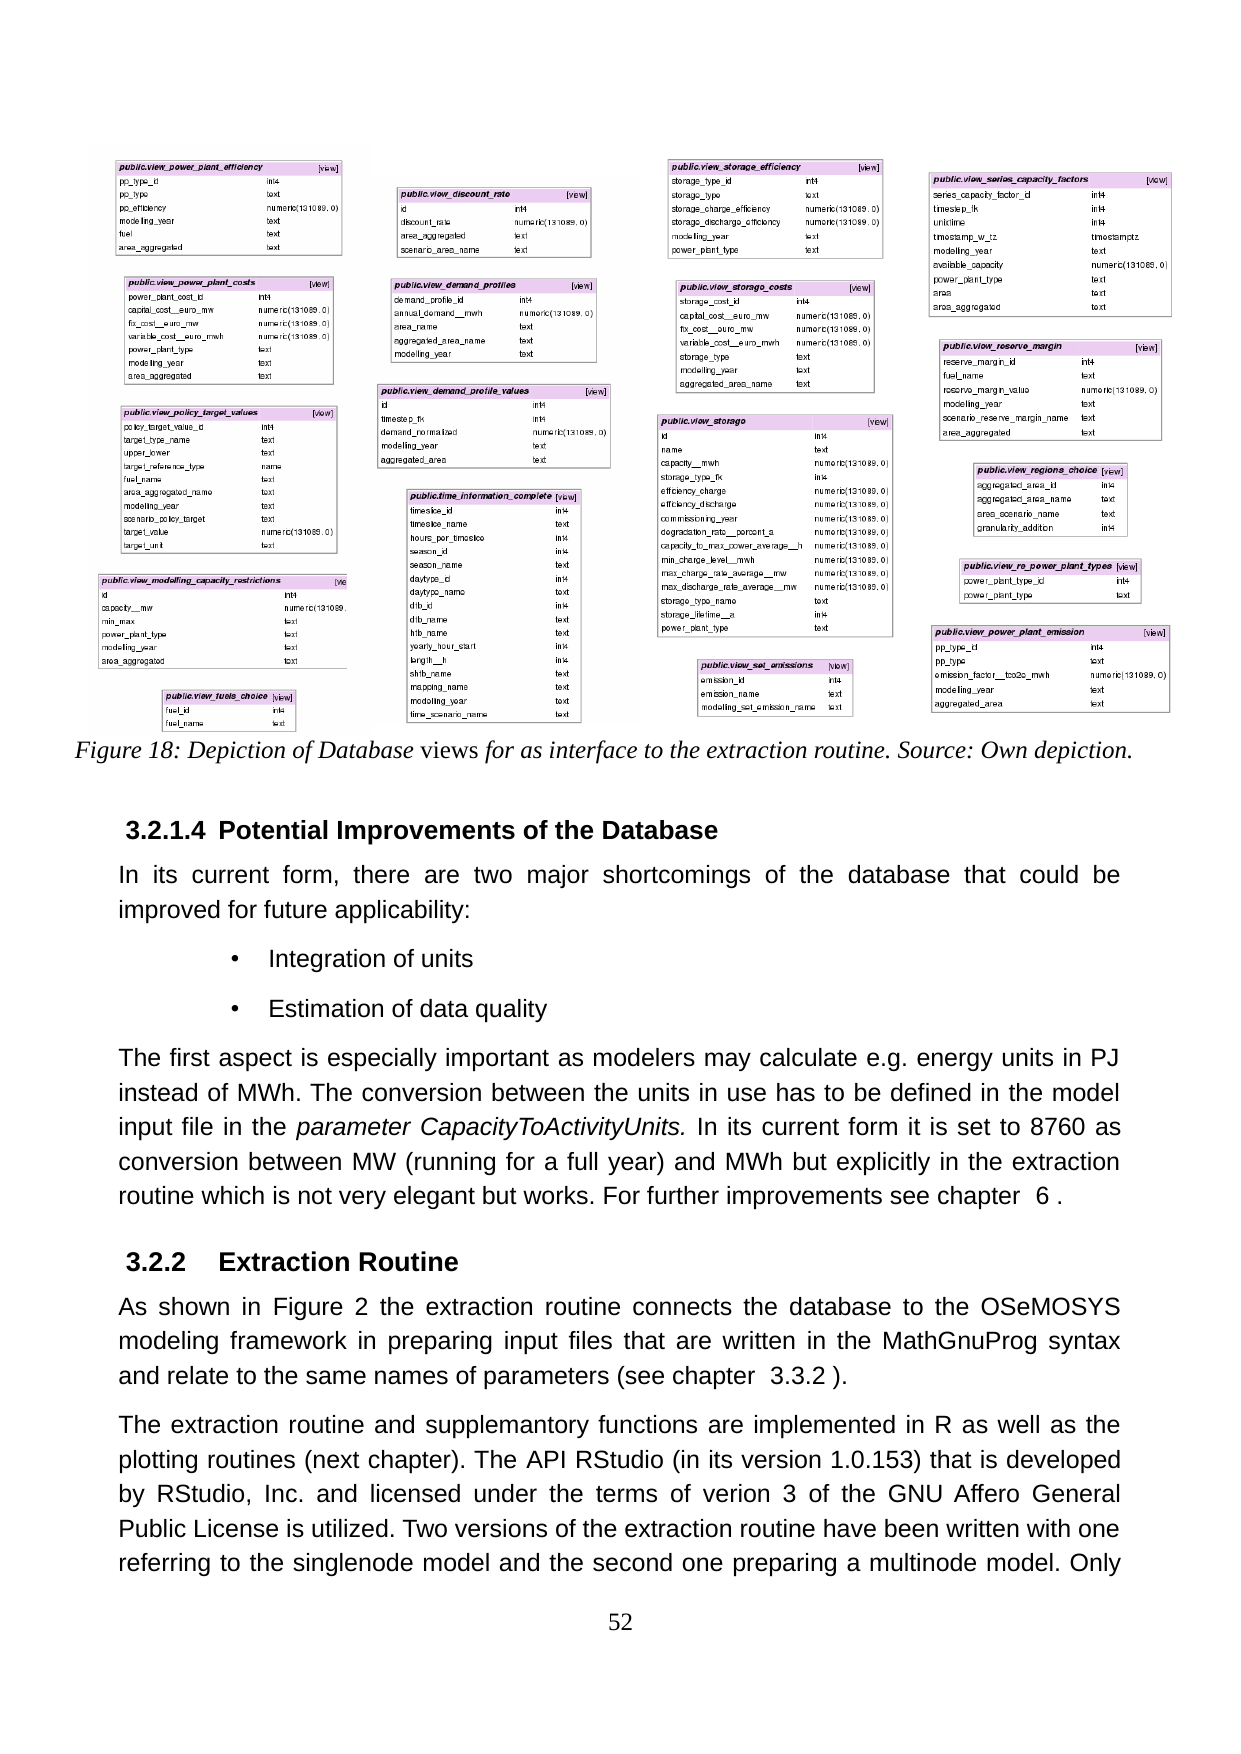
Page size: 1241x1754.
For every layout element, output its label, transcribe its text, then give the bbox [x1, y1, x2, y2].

text The first aspect is especially important as modelers may calculate e.g. energy units in PJ instead of MWh. The conversion between the units in use has to be defined in the model input file in the parameter CapacityToActivityUnits. In its current form it is set to 8760 as conversion between MW (running for a full year) and MWh but explicitly in the extraction routine which is not very elegant but works. For further improvements see chapter 6. [118, 1043, 1122, 1210]
text The extraction routine and supplemantory functions are implemented in R as well as the plotting routines (next chapter). The API RStudio (in its version 1.0.153) that is developed by RStudio, Inc. and licensed under the terms of verion 3 of the GNU Affero General Public License is utilized. Two versions of the extraction routine have been written with one referring to the singlenode model and the second one preparing a multinode model. Only [118, 1410, 1122, 1577]
subtitle Potential Improvements of the Database [118, 815, 1122, 845]
text Figure 18: Depiction of Database views for as interface to the extraction routine. Source: Own depiction. [74, 158, 1215, 764]
text As shown in Figure 2 the extraction routine connects the database to the OSeMOSYS modeling framework in preparing input files that are written in the MathGnuProg syntax and relate to the same names of parameters (see chapter 3.3.2). [118, 1292, 1122, 1389]
subtitle Extraction Routine [118, 1246, 1122, 1277]
picture [87, 145, 1202, 735]
list Estimation of data quality [231, 994, 1122, 1022]
list In its current form, there are two major shortcomings of the database that could be improved for future applicability: [118, 860, 1122, 923]
list Integration of units [231, 944, 1122, 973]
